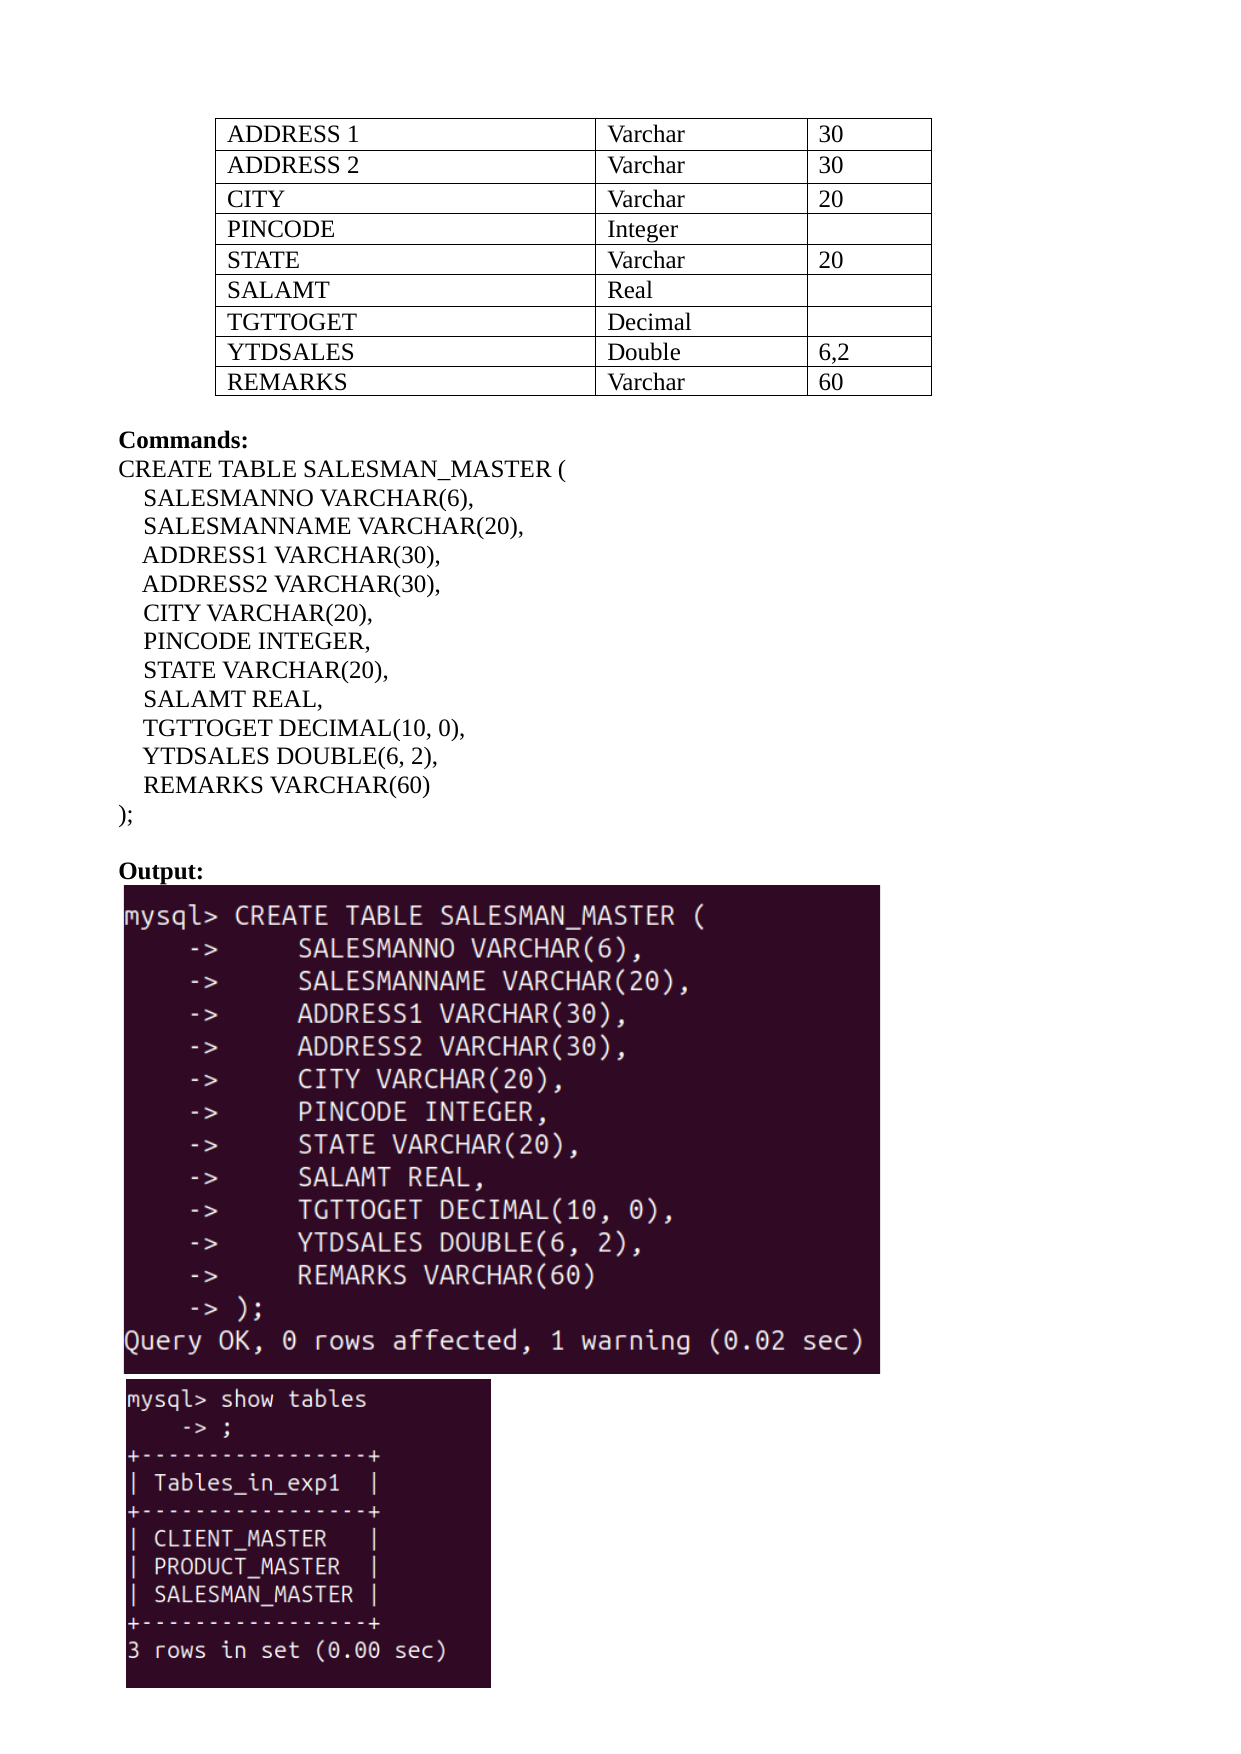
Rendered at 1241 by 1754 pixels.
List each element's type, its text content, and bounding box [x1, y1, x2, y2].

table_cell 60 [808, 367, 931, 395]
text YTDSALES DOUBLE(6, 2), [118, 741, 1122, 770]
table_cell Varchar [596, 367, 807, 395]
picture [123, 885, 880, 1374]
table_cell Varchar [596, 245, 807, 274]
table_cell 6,2 [808, 337, 931, 366]
text ); [118, 799, 1122, 828]
text REMARKS VARCHAR(60) [118, 770, 1122, 799]
picture [126, 1379, 491, 1688]
table_cell REMARKS [216, 367, 595, 395]
text Commands: [118, 425, 1122, 454]
table_cell Double [596, 337, 807, 366]
table_cell CITY [216, 184, 595, 213]
table_cell 30 [808, 119, 931, 149]
table_cell Real [596, 275, 807, 306]
table_cell 20 [808, 184, 931, 213]
table_cell TGTTOGET [216, 307, 595, 336]
text STATE VARCHAR(20), [118, 655, 1122, 684]
table_cell 20 [808, 245, 931, 274]
table_cell [808, 275, 931, 306]
text SALESMANNAME VARCHAR(20), [118, 511, 1122, 540]
text Output: [118, 856, 1122, 885]
text ADDRESS1 VARCHAR(30), [118, 540, 1122, 569]
table_cell Varchar [596, 119, 807, 149]
table_cell Decimal [596, 307, 807, 336]
table_cell STATE [216, 245, 595, 274]
table_cell [808, 214, 931, 244]
table_cell Varchar [596, 184, 807, 213]
text PINCODE INTEGER, [118, 626, 1122, 655]
table_cell Integer [596, 214, 807, 244]
text SALESMANNO VARCHAR(6), [118, 483, 1122, 511]
table_cell Varchar [596, 151, 807, 183]
table_cell YTDSALES [216, 337, 595, 366]
table_cell SALAMT [216, 275, 595, 306]
text TGTTOGET DECIMAL(10, 0), [118, 713, 1122, 741]
table_cell ADDRESS 1 [216, 119, 595, 149]
text SALAMT REAL, [118, 684, 1122, 713]
table_cell PINCODE [216, 214, 595, 244]
text CITY VARCHAR(20), [118, 598, 1122, 626]
table_cell [808, 307, 931, 336]
text CREATE TABLE SALESMAN_MASTER ( [118, 454, 1122, 483]
table_cell ADDRESS 2 [216, 151, 595, 183]
text ADDRESS2 VARCHAR(30), [118, 569, 1122, 598]
table_cell 30 [808, 151, 931, 183]
